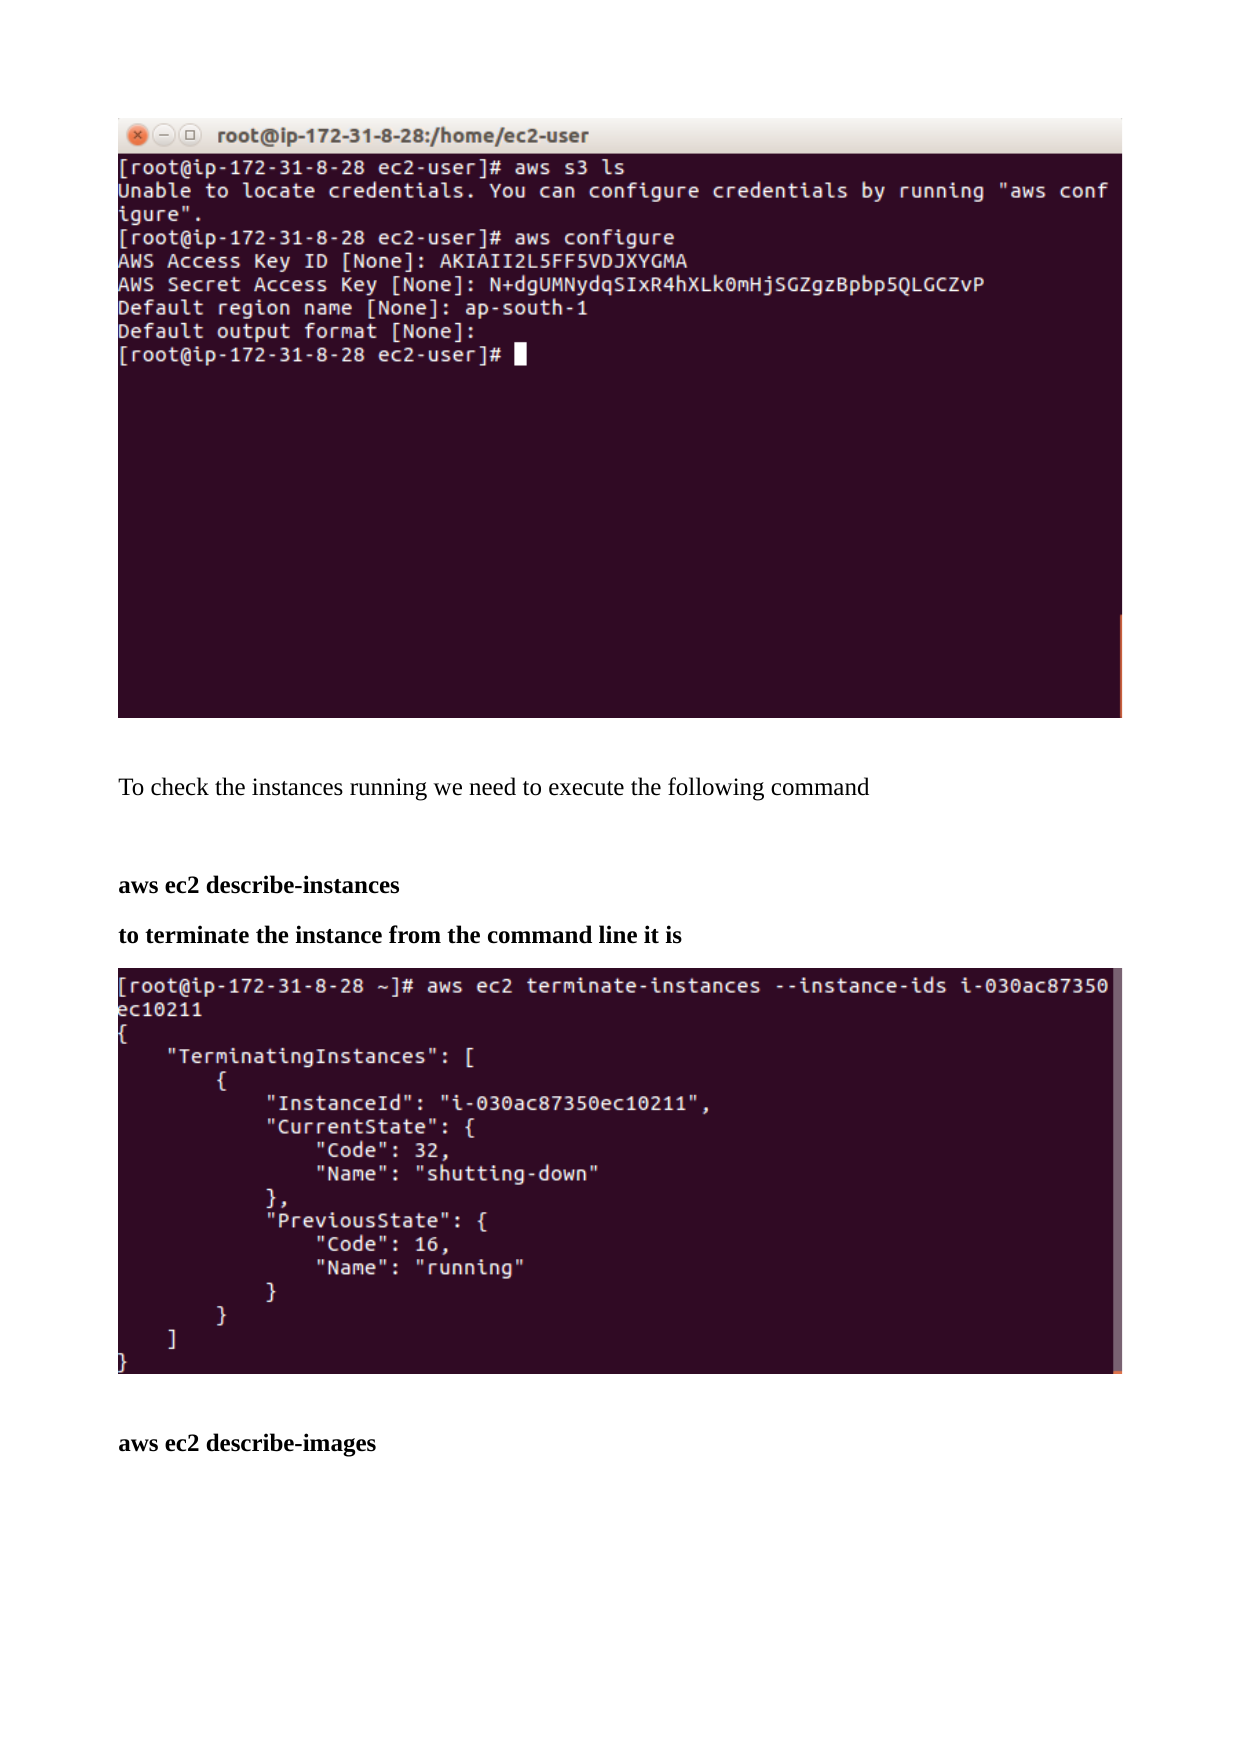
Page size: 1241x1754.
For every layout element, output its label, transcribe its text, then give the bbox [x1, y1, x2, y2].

text to terminate the instance from the command line it is [118, 920, 1122, 948]
picture [118, 118, 1123, 718]
picture [118, 968, 1123, 1374]
text aws ec2 describe-instances [118, 871, 1122, 899]
text To check the instances running we need to execute the following command [118, 772, 1122, 801]
text aws ec2 describe-images [118, 1428, 1122, 1457]
